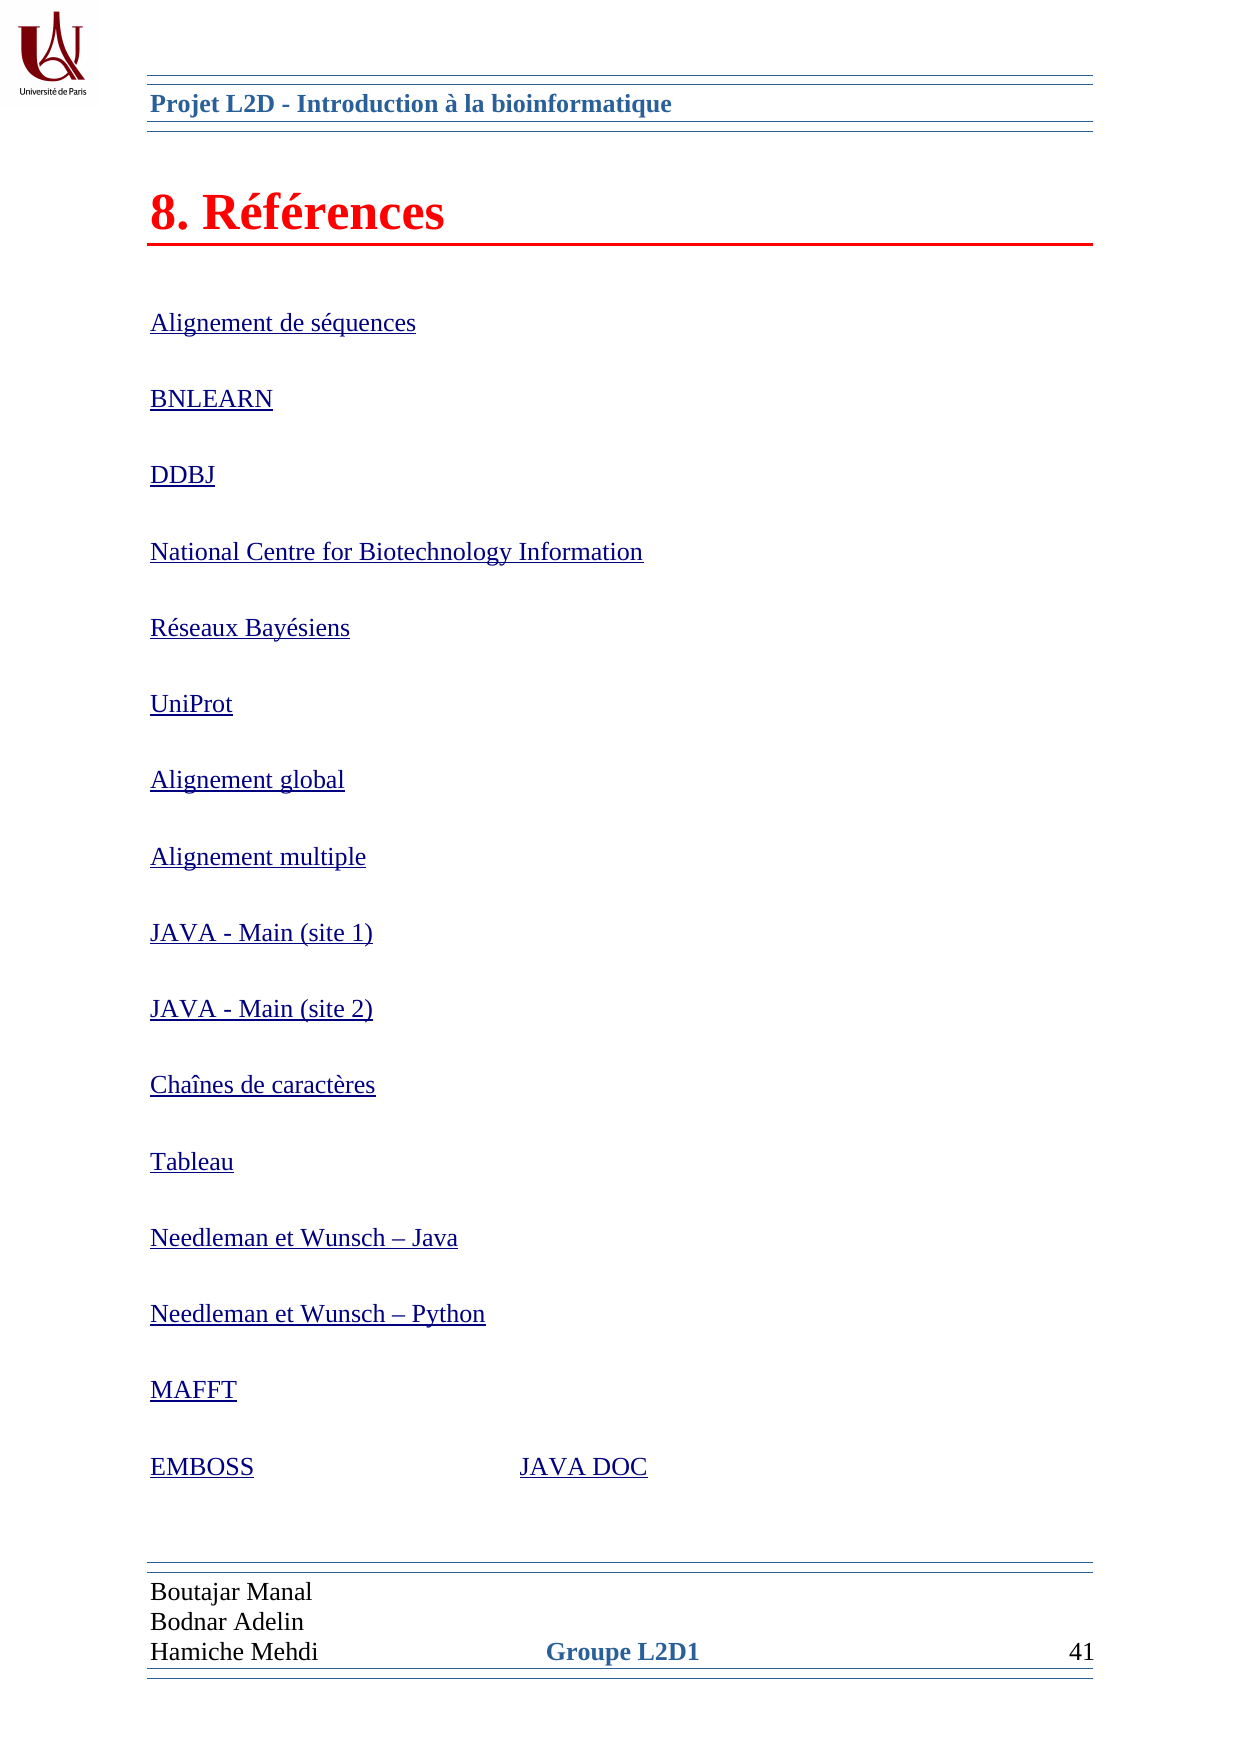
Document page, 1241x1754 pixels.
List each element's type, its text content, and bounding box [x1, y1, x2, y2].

text Chaînes de caractères [150, 1069, 1090, 1099]
text Tableau [150, 1146, 1090, 1176]
text Réseaux Bayésiens [150, 612, 1090, 642]
text Alignement de séquences [150, 307, 1090, 337]
text UniProt [150, 688, 1090, 718]
picture [0, 0, 101, 107]
text Needleman et Wunsch – Python [150, 1298, 1090, 1328]
subtitle 8. Références [147, 178, 1093, 243]
text JAVA - Main (site 2) [150, 993, 1090, 1023]
text JAVA - Main (site 1) [150, 917, 1090, 947]
text MAFFT [150, 1374, 1090, 1404]
text Alignement multiple [150, 841, 1090, 871]
text Needleman et Wunsch – Java [150, 1222, 1090, 1252]
text BNLEARN [150, 383, 1090, 413]
text EMBOSS JAVA DOC [150, 1451, 1090, 1481]
text Alignement global [150, 764, 1090, 794]
text DDBJ [150, 459, 1090, 489]
text National Centre for Biotechnology Information [150, 536, 1090, 566]
